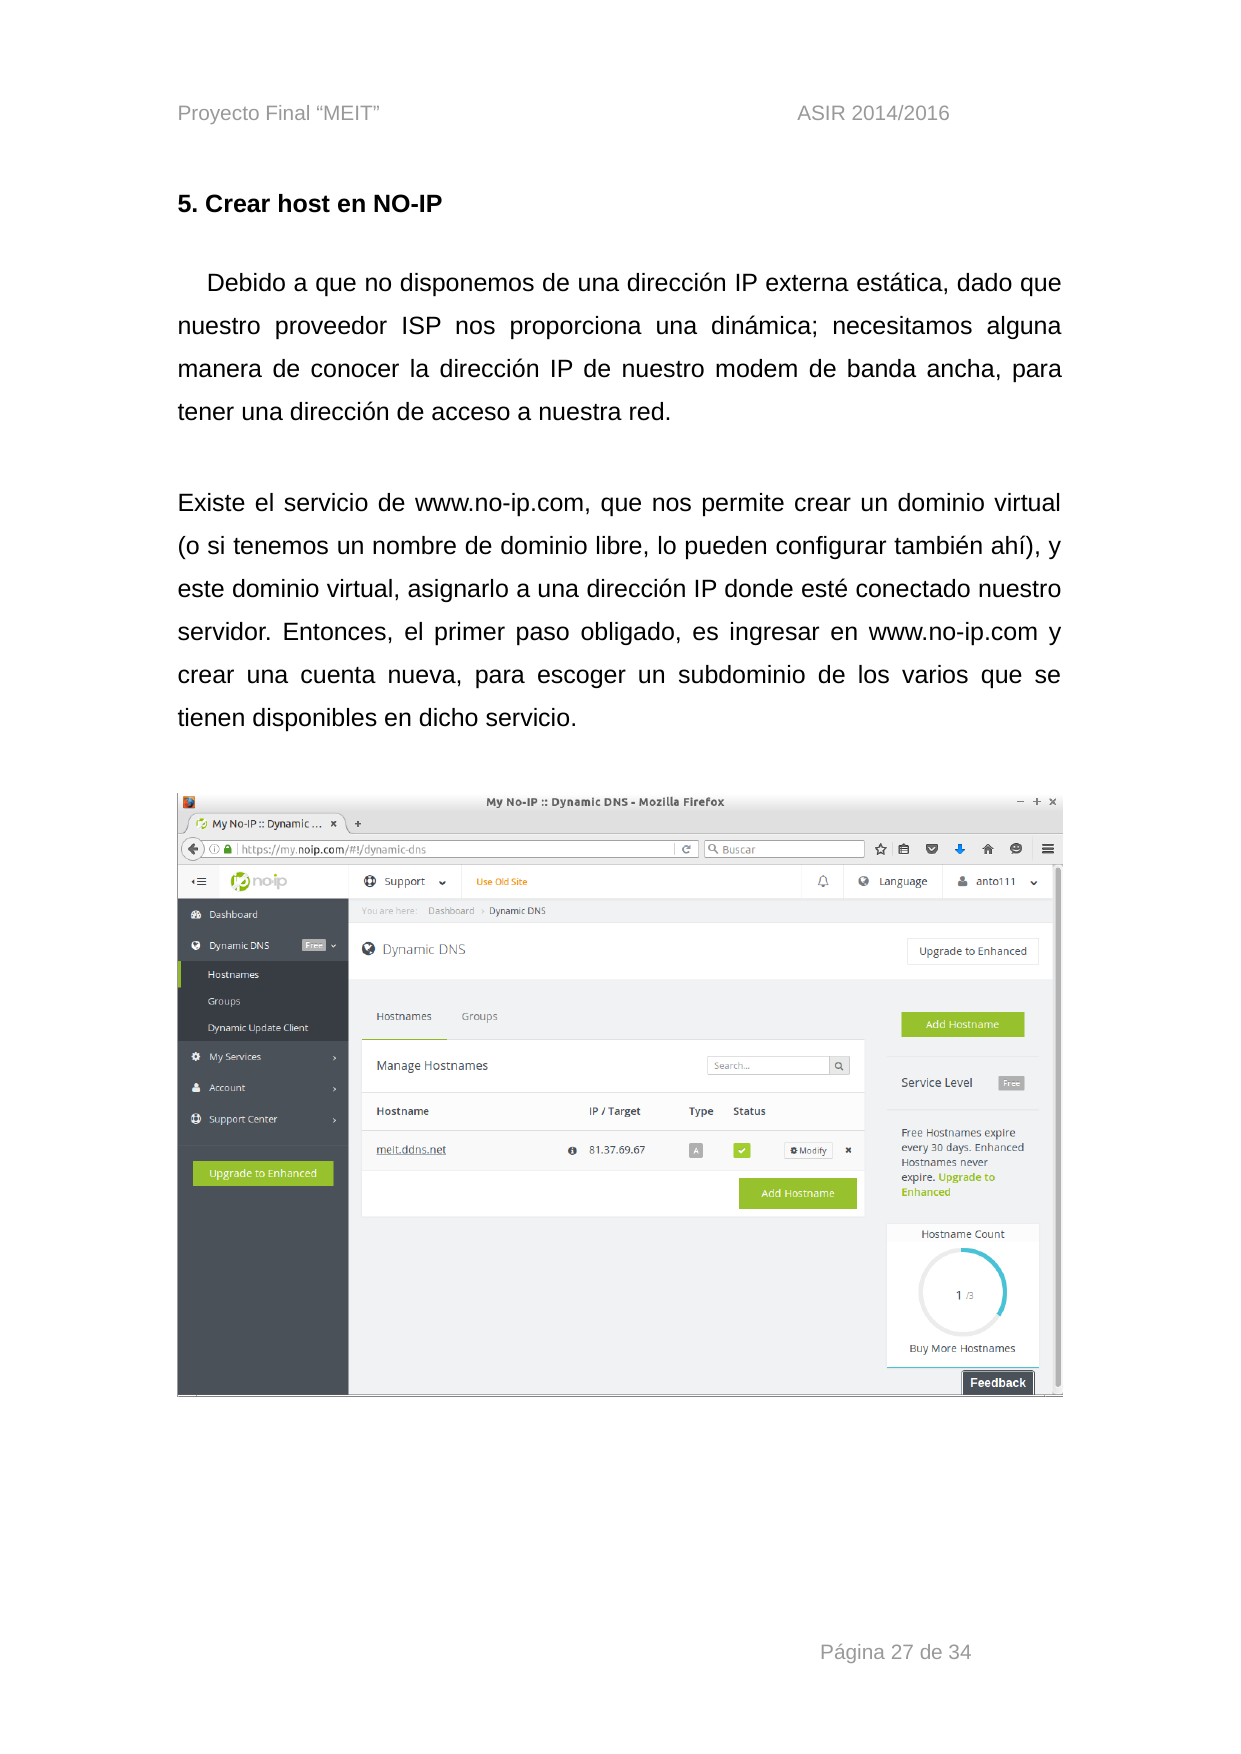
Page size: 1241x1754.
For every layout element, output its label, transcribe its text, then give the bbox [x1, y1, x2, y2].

picture [177, 793, 1063, 1397]
text Existe el servicio de www.no-ip.com, que nos permite crear un dominio virtual (o si tenemos un nombre de dominio libre, lo pueden configurar también ahí), y este dominio virtual, asignarlo a una dirección IP donde esté conectado nuestro servidor. Entonces, el primer paso obligado, es ingresar en www.no-ip.com y crear una cuenta nueva, para escoger un subdominio de los varios que se tienen disponibles en dicho servicio. [177, 487, 1063, 732]
text Debido a que no disponemos de una dirección IP externa estática, dado que nuestro proveedor ISP nos proporciona una dinámica; necesitamos alguna manera de conocer la dirección IP de nuestro modem de banda ancha, para tener una dirección de acceso a nuestra red. [177, 268, 1063, 426]
subtitle 5. Crear host en NO-IP [177, 189, 1063, 218]
